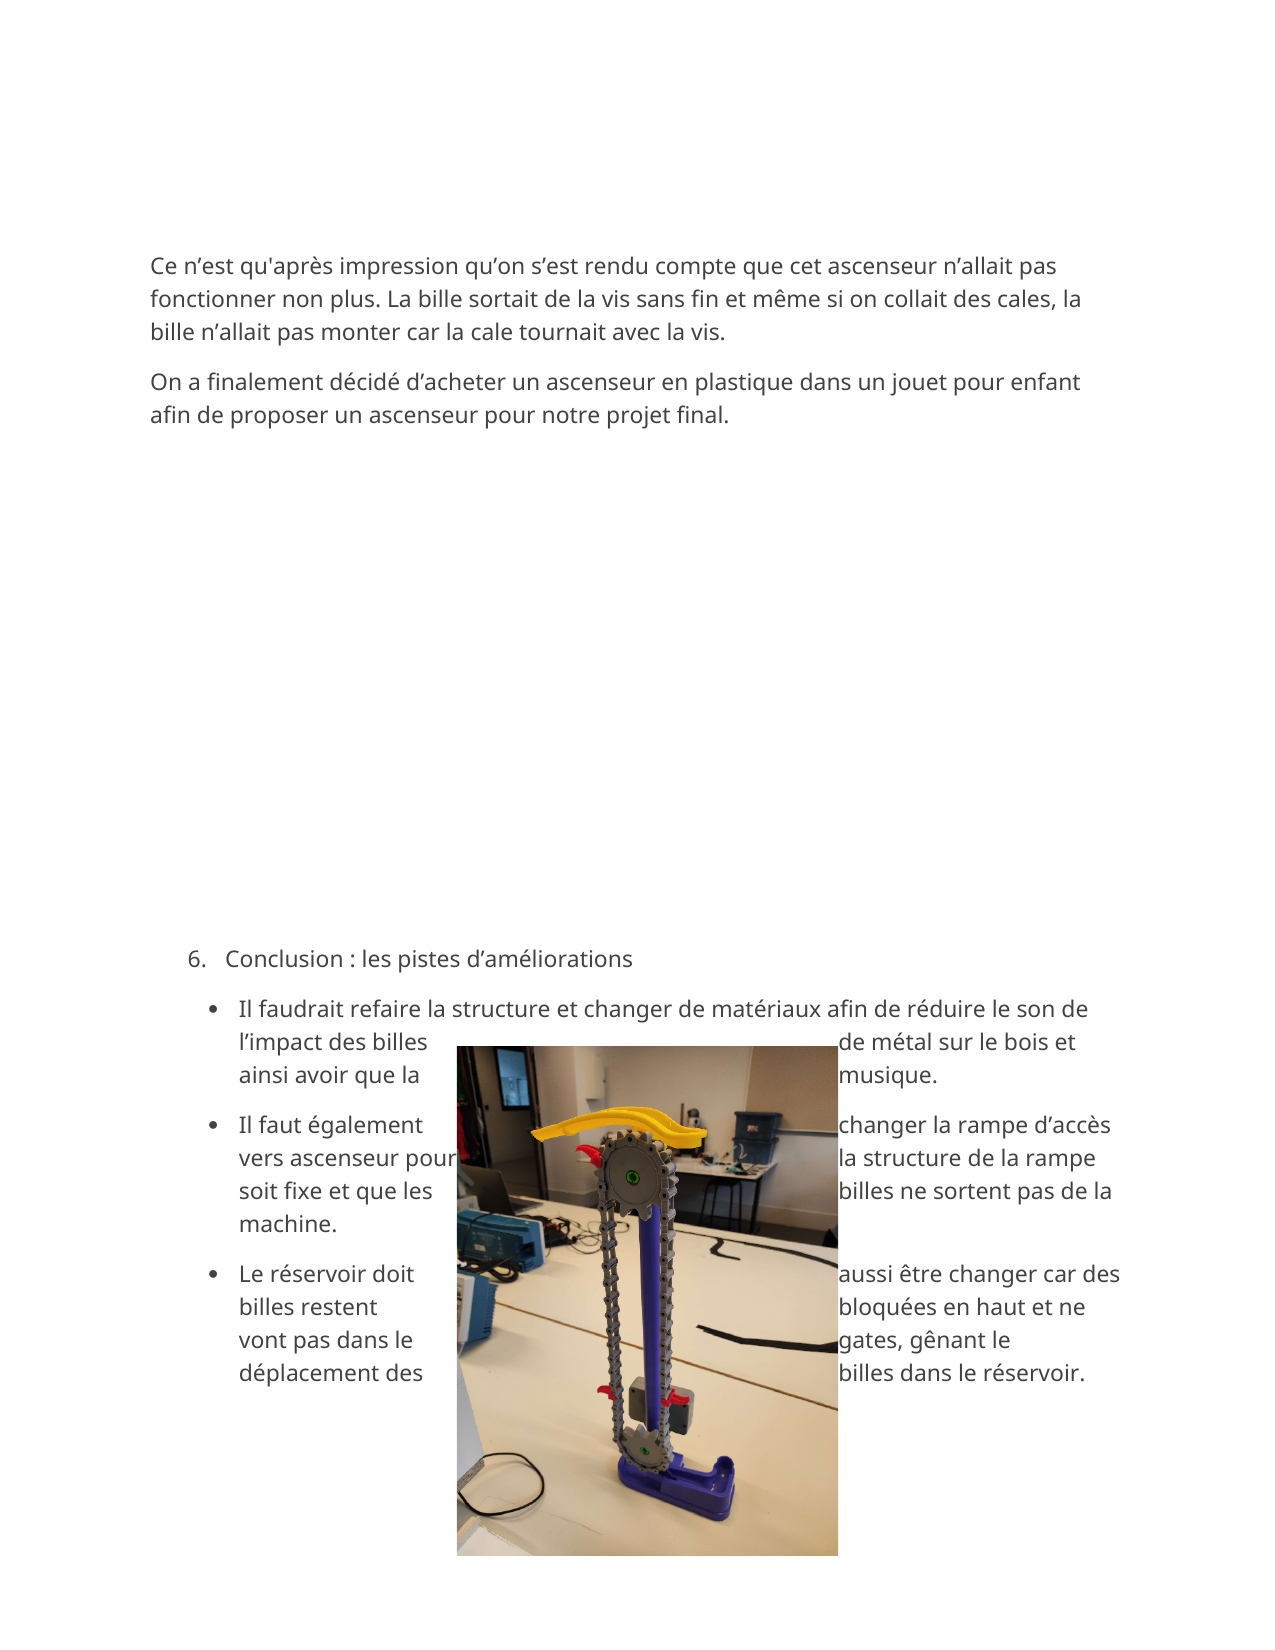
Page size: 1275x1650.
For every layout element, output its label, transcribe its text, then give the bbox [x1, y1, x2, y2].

list Il faut également changer la rampe d’accès vers ascenseur pour la structure de la rampe soit fixe et que les billes ne sortent pas de la machine. [839, 1109, 1125, 1239]
text On a finalement décidé d’acheter un ascenseur en plastique dans un jouet pour enfant afin de proposer un ascenseur pour notre projet final. [150, 366, 1125, 430]
list Conclusion : les pistes d’améliorations [187, 943, 1125, 974]
list Le réservoir doit aussi être changer car des billes restent bloquées en haut et ne vont pas dans le gates, gênant le déplacement des billes dans le réservoir. [209, 1258, 456, 1389]
list Il faut également changer la rampe d’accès vers ascenseur pour la structure de la rampe soit fixe et que les billes ne sortent pas de la machine. [209, 1109, 456, 1239]
list Le réservoir doit aussi être changer car des billes restent bloquées en haut et ne vont pas dans le gates, gênant le déplacement des billes dans le réservoir. [839, 1258, 1125, 1389]
text Ce n’est qu'après impression qu’on s’est rendu compte que cet ascenseur n’allait pas fonctionner non plus. La bille sortait de la vis sans fin et même si on collait des cales, la bille n’allait pas monter car la cale tournait avec la vis. [150, 249, 1125, 347]
list Il faudrait refaire la structure et changer de matériaux afin de réduire le son de l’impact des billes de métal sur le bois et ainsi avoir que la musique. [209, 993, 1125, 1090]
